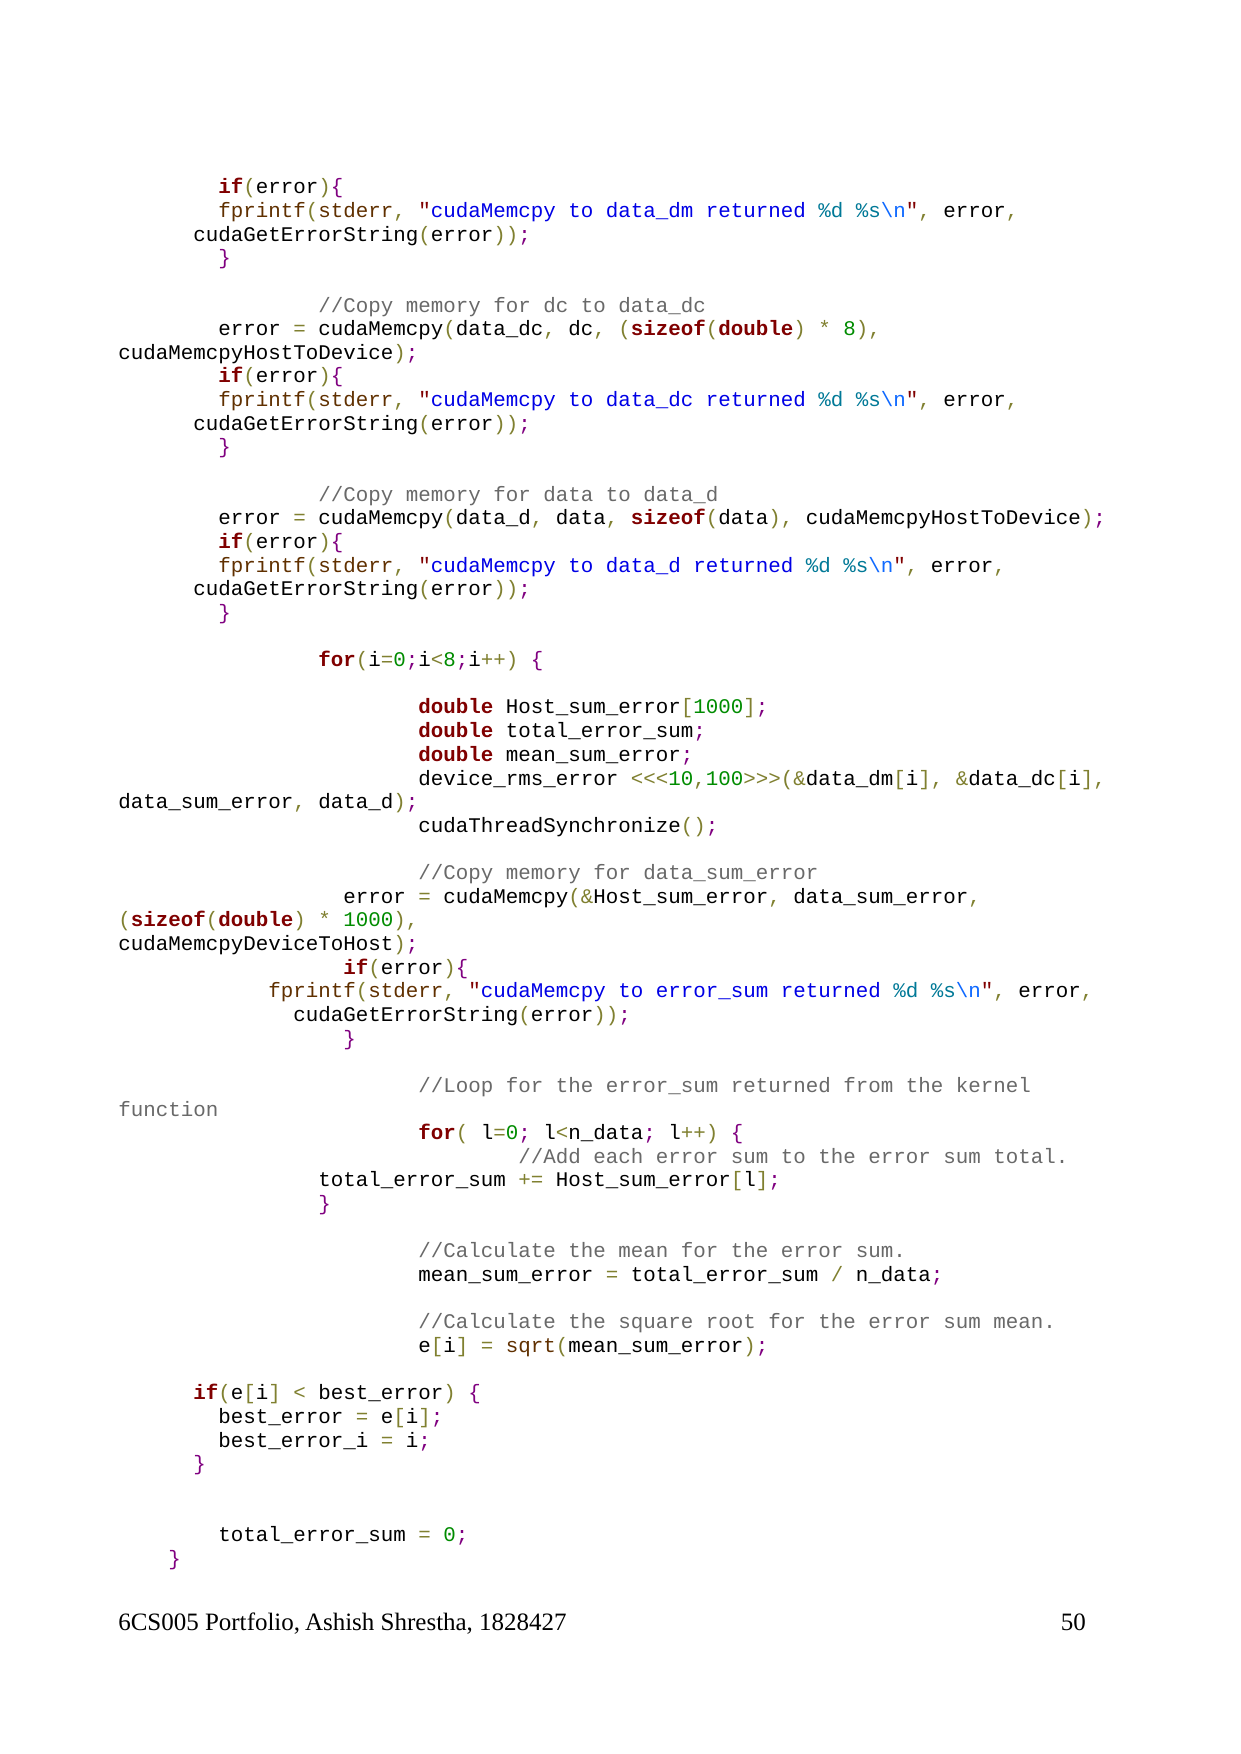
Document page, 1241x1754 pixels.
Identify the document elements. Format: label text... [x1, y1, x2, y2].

text cudaGetErrorString(error)); [118, 578, 1122, 602]
text fprintf(stderr, "cudaMemcpy to data_dc returned %d %s\n", error, [118, 389, 1122, 413]
text } [118, 1548, 1122, 1571]
text //Calculate the square root for the error sum mean. [118, 1311, 1122, 1335]
text if(e[i] < best_error) { [118, 1382, 1122, 1406]
text fprintf(stderr, "cudaMemcpy to data_dm returned %d %s\n", error, [118, 200, 1122, 224]
text double mean_sum_error; [118, 744, 1122, 767]
text double total_error_sum; [118, 720, 1122, 744]
text fprintf(stderr, "cudaMemcpy to data_d returned %d %s\n", error, [118, 555, 1122, 578]
text } [118, 247, 1122, 271]
text if(error){ [118, 176, 1122, 200]
text //Loop for the error_sum returned from the kernel function [118, 1075, 1122, 1122]
text //Calculate the mean for the error sum. [118, 1240, 1122, 1264]
text //Copy memory for data_sum_error [118, 862, 1122, 886]
text } [118, 602, 1122, 626]
text error = cudaMemcpy(data_d, data, sizeof(data), cudaMemcpyHostToDevice); [118, 507, 1122, 531]
text if(error){ [118, 531, 1122, 555]
text e[i] = sqrt(mean_sum_error); [118, 1335, 1122, 1359]
text error = cudaMemcpy(data_dc, dc, (sizeof(double) * 8), cudaMemcpyHostToDevice); [118, 318, 1122, 366]
text fprintf(stderr, "cudaMemcpy to error_sum returned %d %s\n", error, [118, 980, 1122, 1004]
text } [118, 1028, 1122, 1051]
text //Copy memory for data to data_d [118, 484, 1122, 507]
text if(error){ [118, 957, 1122, 980]
text } [118, 1193, 1122, 1217]
text best_error = e[i]; [118, 1406, 1122, 1429]
text double Host_sum_error[1000]; [118, 697, 1122, 720]
text device_rms_error <<<10,100>>>(&data_dm[i], &data_dc[i], data_sum_error, data_d); [118, 767, 1122, 815]
text //Add each error sum to the error sum total. [118, 1146, 1122, 1169]
text error = cudaMemcpy(&Host_sum_error, data_sum_error, (sizeof(double) * 1000), cudaMemcpyDeviceToHost); [118, 886, 1122, 957]
text } [118, 436, 1122, 460]
text mean_sum_error = total_error_sum / n_data; [118, 1264, 1122, 1288]
text if(error){ [118, 366, 1122, 389]
text total_error_sum = 0; [118, 1524, 1122, 1548]
text total_error_sum += Host_sum_error[l]; [118, 1169, 1122, 1193]
text cudaThreadSynchronize(); [118, 815, 1122, 838]
text for(i=0;i<8;i++) { [118, 649, 1122, 673]
text cudaGetErrorString(error)); [118, 224, 1122, 247]
text for( l=0; l<n_data; l++) { [118, 1122, 1122, 1146]
text cudaGetErrorString(error)); [118, 413, 1122, 436]
text //Copy memory for dc to data_dc [118, 294, 1122, 318]
text cudaGetErrorString(error)); [118, 1004, 1122, 1028]
text } [118, 1453, 1122, 1477]
text best_error_i = i; [118, 1429, 1122, 1453]
